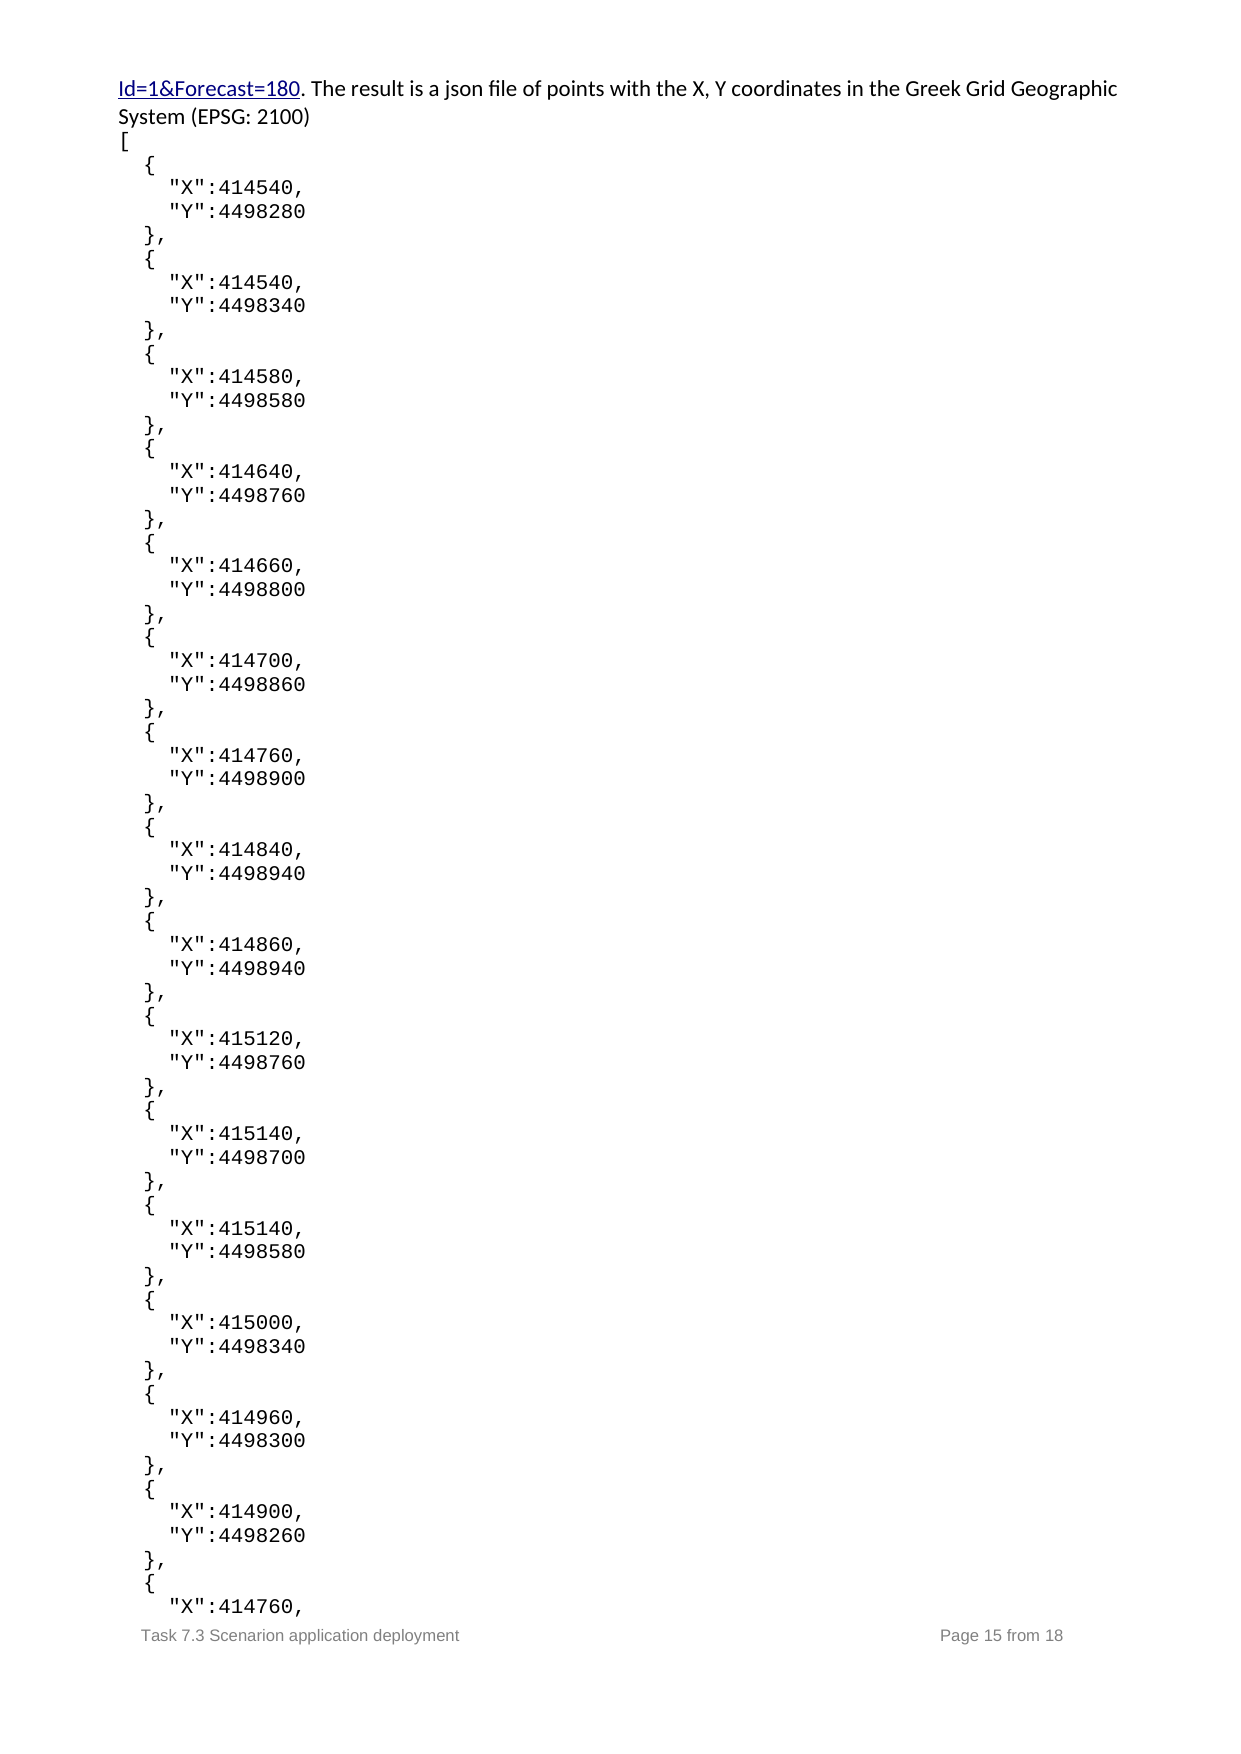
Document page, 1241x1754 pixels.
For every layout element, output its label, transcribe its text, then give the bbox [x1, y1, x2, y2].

text Id=1&Forecast=180. The result is a json file of points with the X, Y coordinates in the Greek Grid Geographic System (EPSG: 2100) [ { "X":414540, "Y":4498280 }, { "X":414540, "Y":4498340 }, { "X":414580, "Y":4498580 }, { "X":414640, "Y":4498760 }, { "X":414660, "Y":4498800 }, { "X":414700, "Y":4498860 }, { "X":414760, "Y":4498900 }, { "X":414840, "Y":4498940 }, { "X":414860, "Y":4498940 }, { "X":415120, "Y":4498760 }, { "X":415140, "Y":4498700 }, { "X":415140, "Y":4498580 }, { "X":415000, "Y":4498340 }, { "X":414960, "Y":4498300 }, { "X":414900, "Y":4498260 }, { "X":414760, [118, 74, 1122, 1619]
